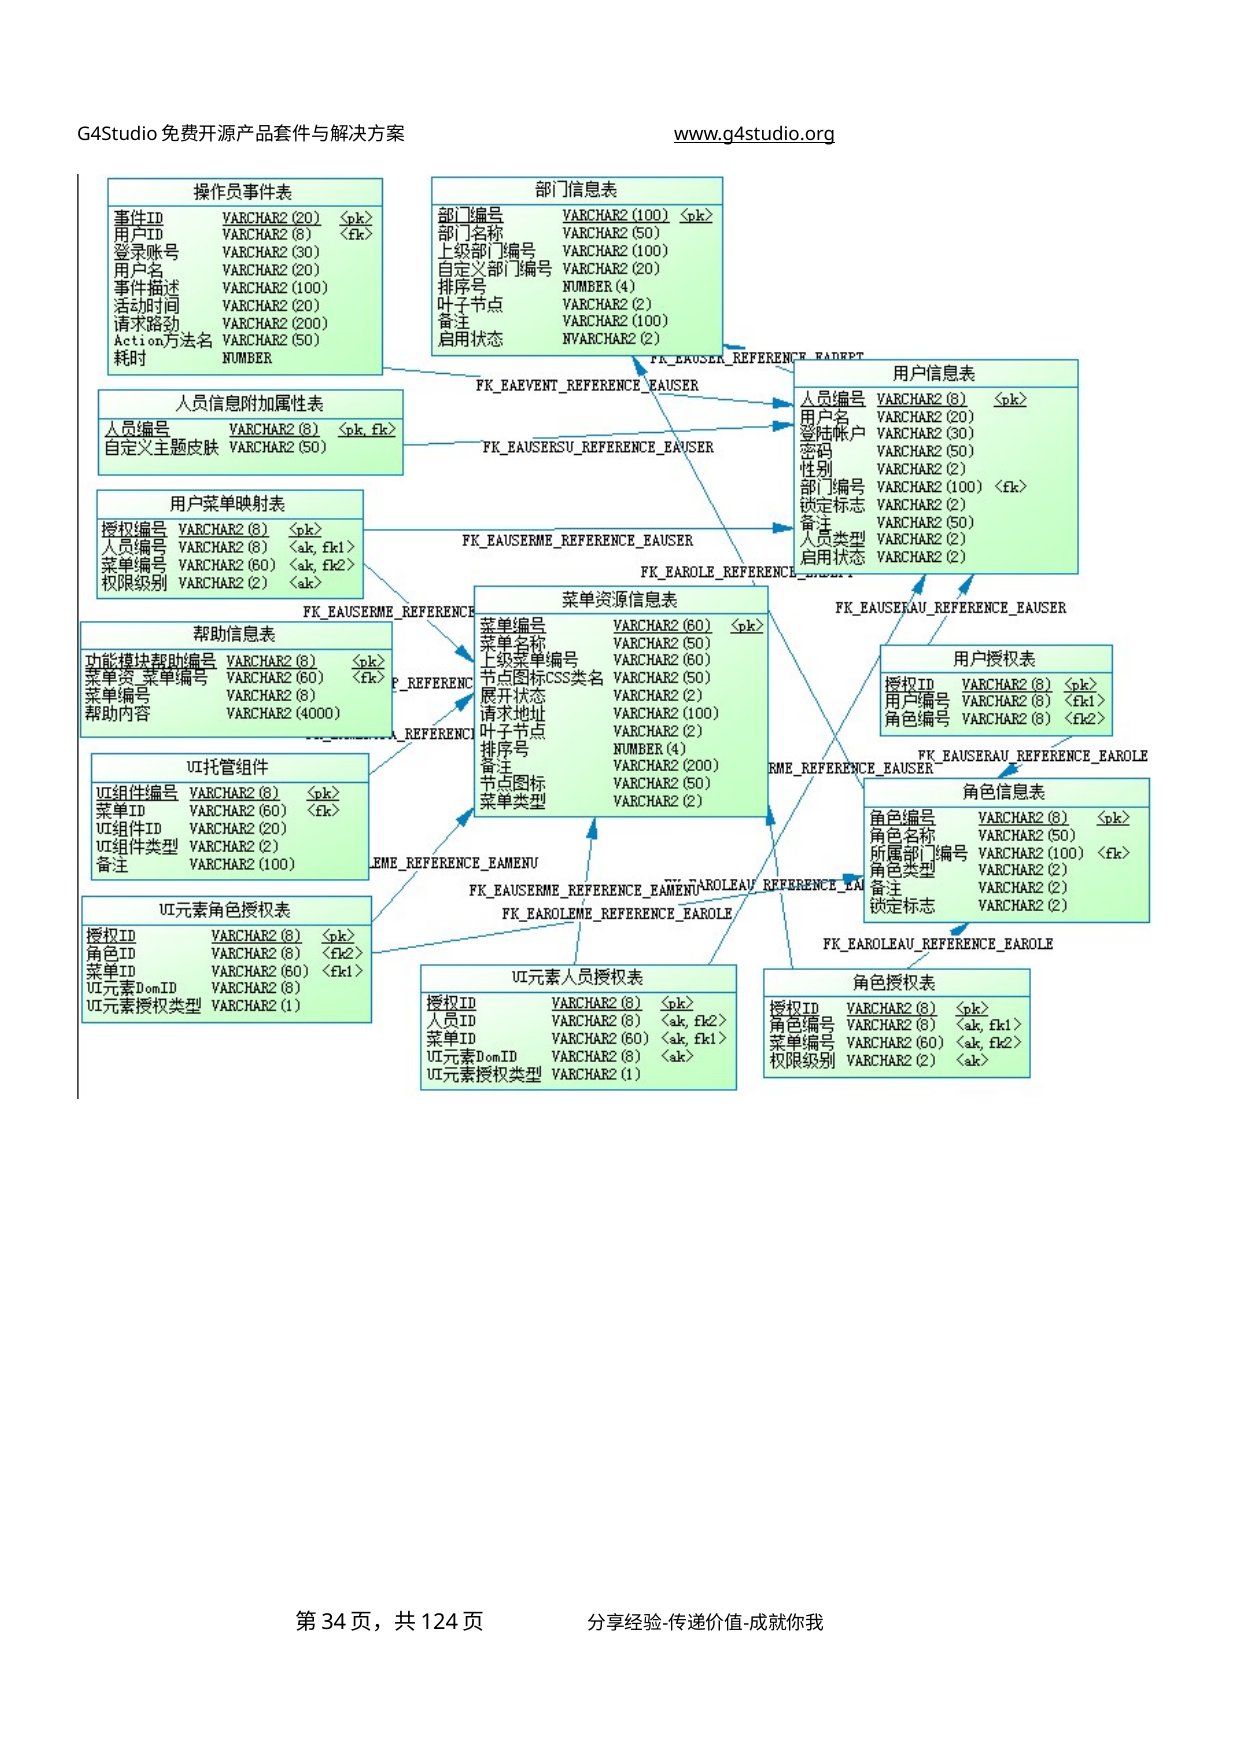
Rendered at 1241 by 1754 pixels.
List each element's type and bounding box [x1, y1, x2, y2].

picture [76, 174, 1164, 1099]
